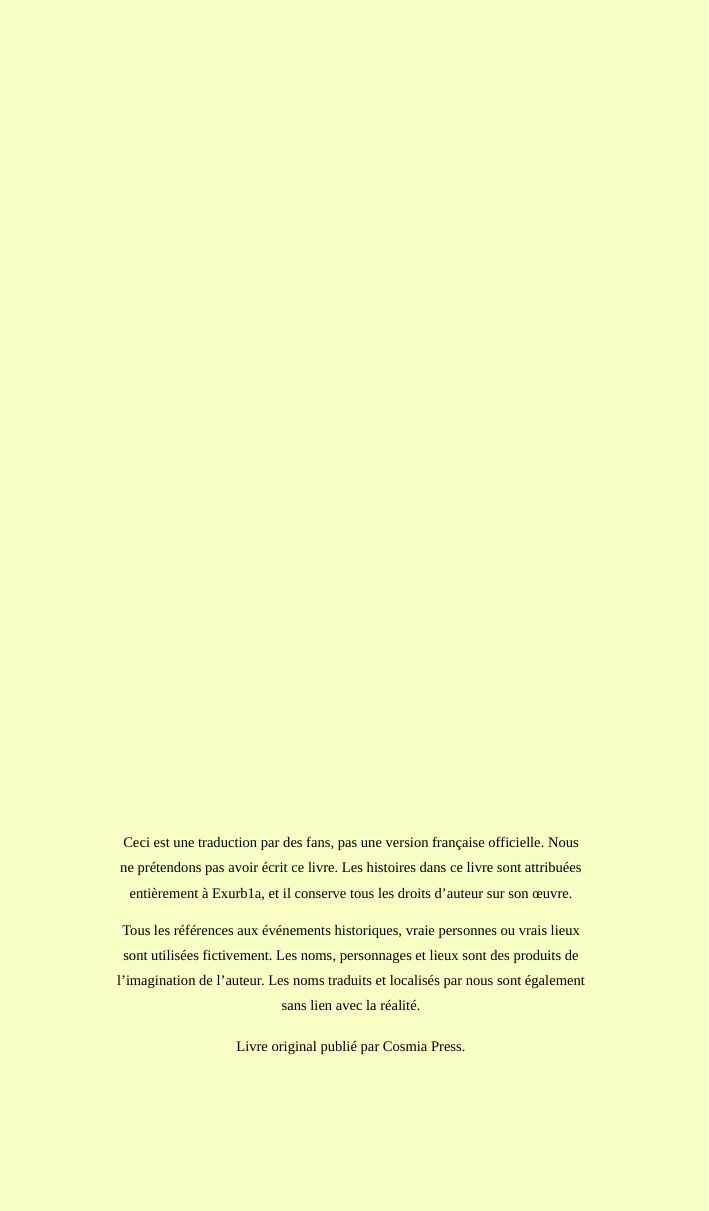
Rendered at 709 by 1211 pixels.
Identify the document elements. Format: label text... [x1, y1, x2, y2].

text Tous les références aux événements historiques, vraie personnes ou vrais lieux sont utilisées fictivement. Les noms, personnages et lieux sont des produits de l’imagination de l’auteur. Les noms traduits et localisés par nous sont également sans lien avec la réalité. [114, 921, 587, 1013]
text Ceci est une traduction par des fans, pas une version française officielle. Nous ne prétendons pas avoir écrit ce livre. Les histoires dans ce livre sont attribuées entièrement à Exurb1a, et il conserve tous les droits d’auteur sur son œuvre. [114, 834, 587, 901]
text Livre original publié par Cosmia Press. [114, 1028, 587, 1057]
